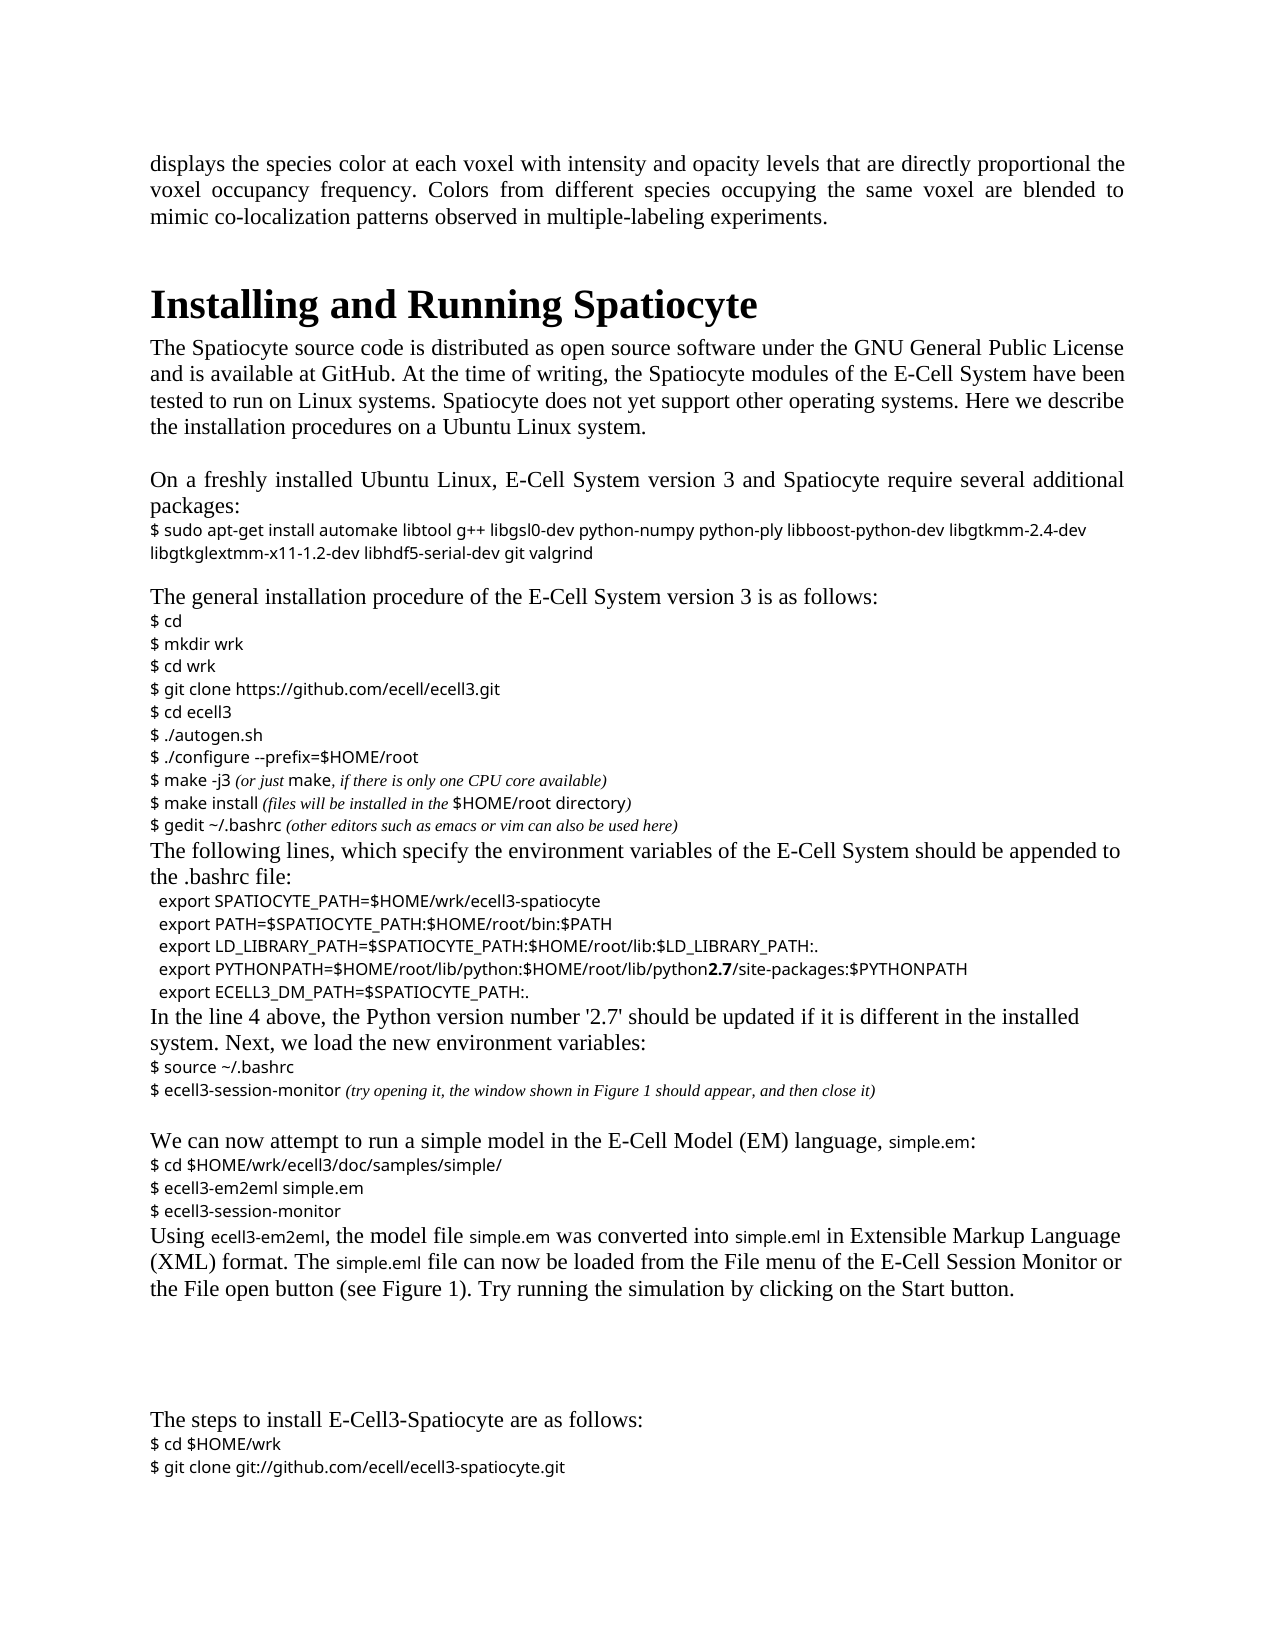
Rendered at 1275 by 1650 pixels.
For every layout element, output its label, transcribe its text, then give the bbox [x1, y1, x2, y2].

text $ cd [150, 609, 1125, 632]
text In the line 4 above, the Python version number '2.7' should be updated if it is different in the installed system. Next, we load the new environment variables: [150, 1003, 1125, 1056]
text The general installation procedure of the E-Cell System version 3 is as follows: [150, 583, 1125, 609]
text The Spatiocyte source code is distributed as open source software under the GNU General Public License and is available at GitHub. At the time of writing, the Spatiocyte modules of the E-Cell System have been tested to run on Linux systems. Spatiocyte does not yet support other operating systems. Here we describe the installation procedures on a Ubuntu Linux system. [150, 334, 1125, 439]
text $ ecell3-session-monitor [150, 1199, 1125, 1222]
text $ git clone git://github.com/ecell/ecell3-spatiocyte.git [150, 1455, 1125, 1478]
text Using ecell3-em2eml, the model file simple.em was converted into simple.eml in Extensible Markup Language (XML) format. The simple.eml file can now be loaded from the File menu of the E-Cell Session Monitor or the File open button (see Figure 1). Try running the simulation by clicking on the Start button. [150, 1222, 1125, 1301]
text On a freshly installed Ubuntu Linux, E-Cell System version 3 and Spatiocyte require several additional packages: [150, 466, 1125, 519]
text $ make -j3 (or just make, if there is only one CPU core available) [150, 768, 1125, 791]
text export PATH=$SPATIOCYTE_PATH:$HOME/root/bin:$PATH [150, 912, 1125, 935]
text $ ./configure --prefix=$HOME/root [150, 746, 1125, 768]
text $ cd $HOME/wrk [150, 1433, 1125, 1455]
text The steps to install E-Cell3-Spatiocyte are as follows: [150, 1406, 1125, 1433]
text $ ./autogen.sh [150, 723, 1125, 746]
text $ cd wrk [150, 655, 1125, 678]
text We can now attempt to run a simple model in the E-Cell Model (EM) language, simple.em: [150, 1127, 1125, 1154]
text $ cd ecell3 [150, 700, 1125, 723]
text The following lines, which specify the environment variables of the E-Cell System should be appended to the .bashrc file: [150, 837, 1125, 889]
text export SPATIOCYTE_PATH=$HOME/wrk/ecell3-spatiocyte [150, 889, 1125, 912]
text $ sudo apt-get install automake libtool g++ libgsl0-dev python-numpy python-ply libboost-python-dev libgtkmm-2.4-dev libgtkglextmm-x11-1.2-dev libhdf5-serial-dev git valgrind [150, 519, 1125, 564]
text displays the species color at each voxel with intensity and opacity levels that are directly proportional the voxel occupancy frequency. Colors from different species occupying the same voxel are blended to mimic co-localization patterns observed in multiple-labeling experiments. [150, 150, 1125, 229]
text $ ecell3-em2eml simple.em [150, 1176, 1125, 1199]
text $ cd $HOME/wrk/ecell3/doc/samples/simple/ [150, 1154, 1125, 1176]
text export LD_LIBRARY_PATH=$SPATIOCYTE_PATH:$HOME/root/lib:$LD_LIBRARY_PATH:. [150, 935, 1125, 957]
text $ mkdir wrk [150, 632, 1125, 655]
text $ gedit ~/.bashrc (other editors such as emacs or vim can also be used here) [150, 814, 1125, 837]
text export ECELL3_DM_PATH=$SPATIOCYTE_PATH:. [150, 980, 1125, 1003]
subtitle Installing and Running Spatiocyte [150, 279, 1125, 327]
text $ ecell3-session-monitor (try opening it, the window shown in Figure 1 should appear, and then close it) [150, 1078, 1125, 1101]
text $ make install (files will be installed in the $HOME/root directory) [150, 791, 1125, 814]
text $ git clone https://github.com/ecell/ecell3.git [150, 678, 1125, 700]
text export PYTHONPATH=$HOME/root/lib/python:$HOME/root/lib/python2.7/site-packages:$PYTHONPATH [150, 957, 1125, 980]
text $ source ~/.bashrc [150, 1056, 1125, 1078]
